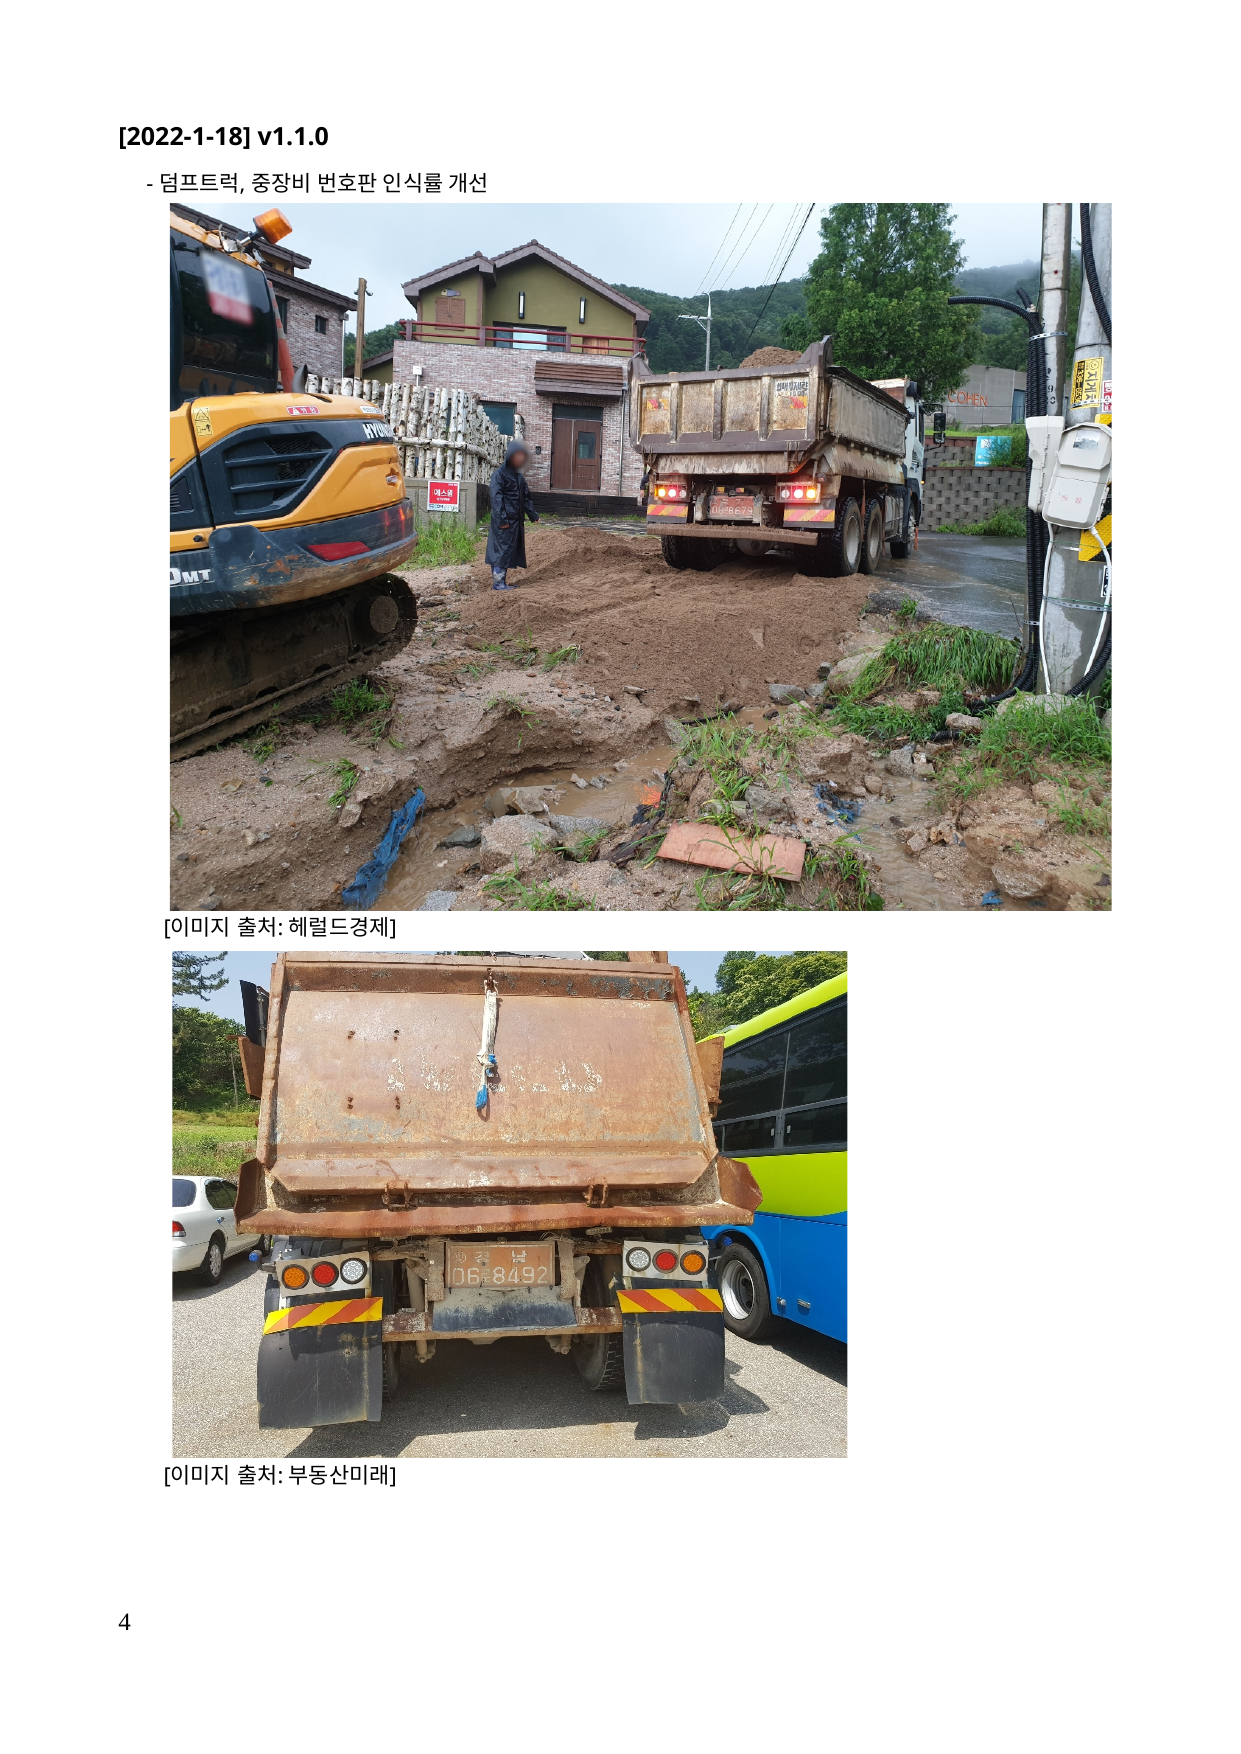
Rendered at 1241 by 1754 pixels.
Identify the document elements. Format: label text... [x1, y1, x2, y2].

picture [172, 951, 848, 1458]
text - 덤프트럭, 중장비 번호판 인식률 개선 [146, 166, 1122, 198]
subtitle [2022-1-18] v1.1.0 [118, 118, 1122, 152]
text [이미지 출처: 헤럴드경제] [146, 212, 1122, 942]
picture [169, 203, 1112, 911]
text [이미지 출처: 부동산미래] [146, 956, 1122, 1490]
